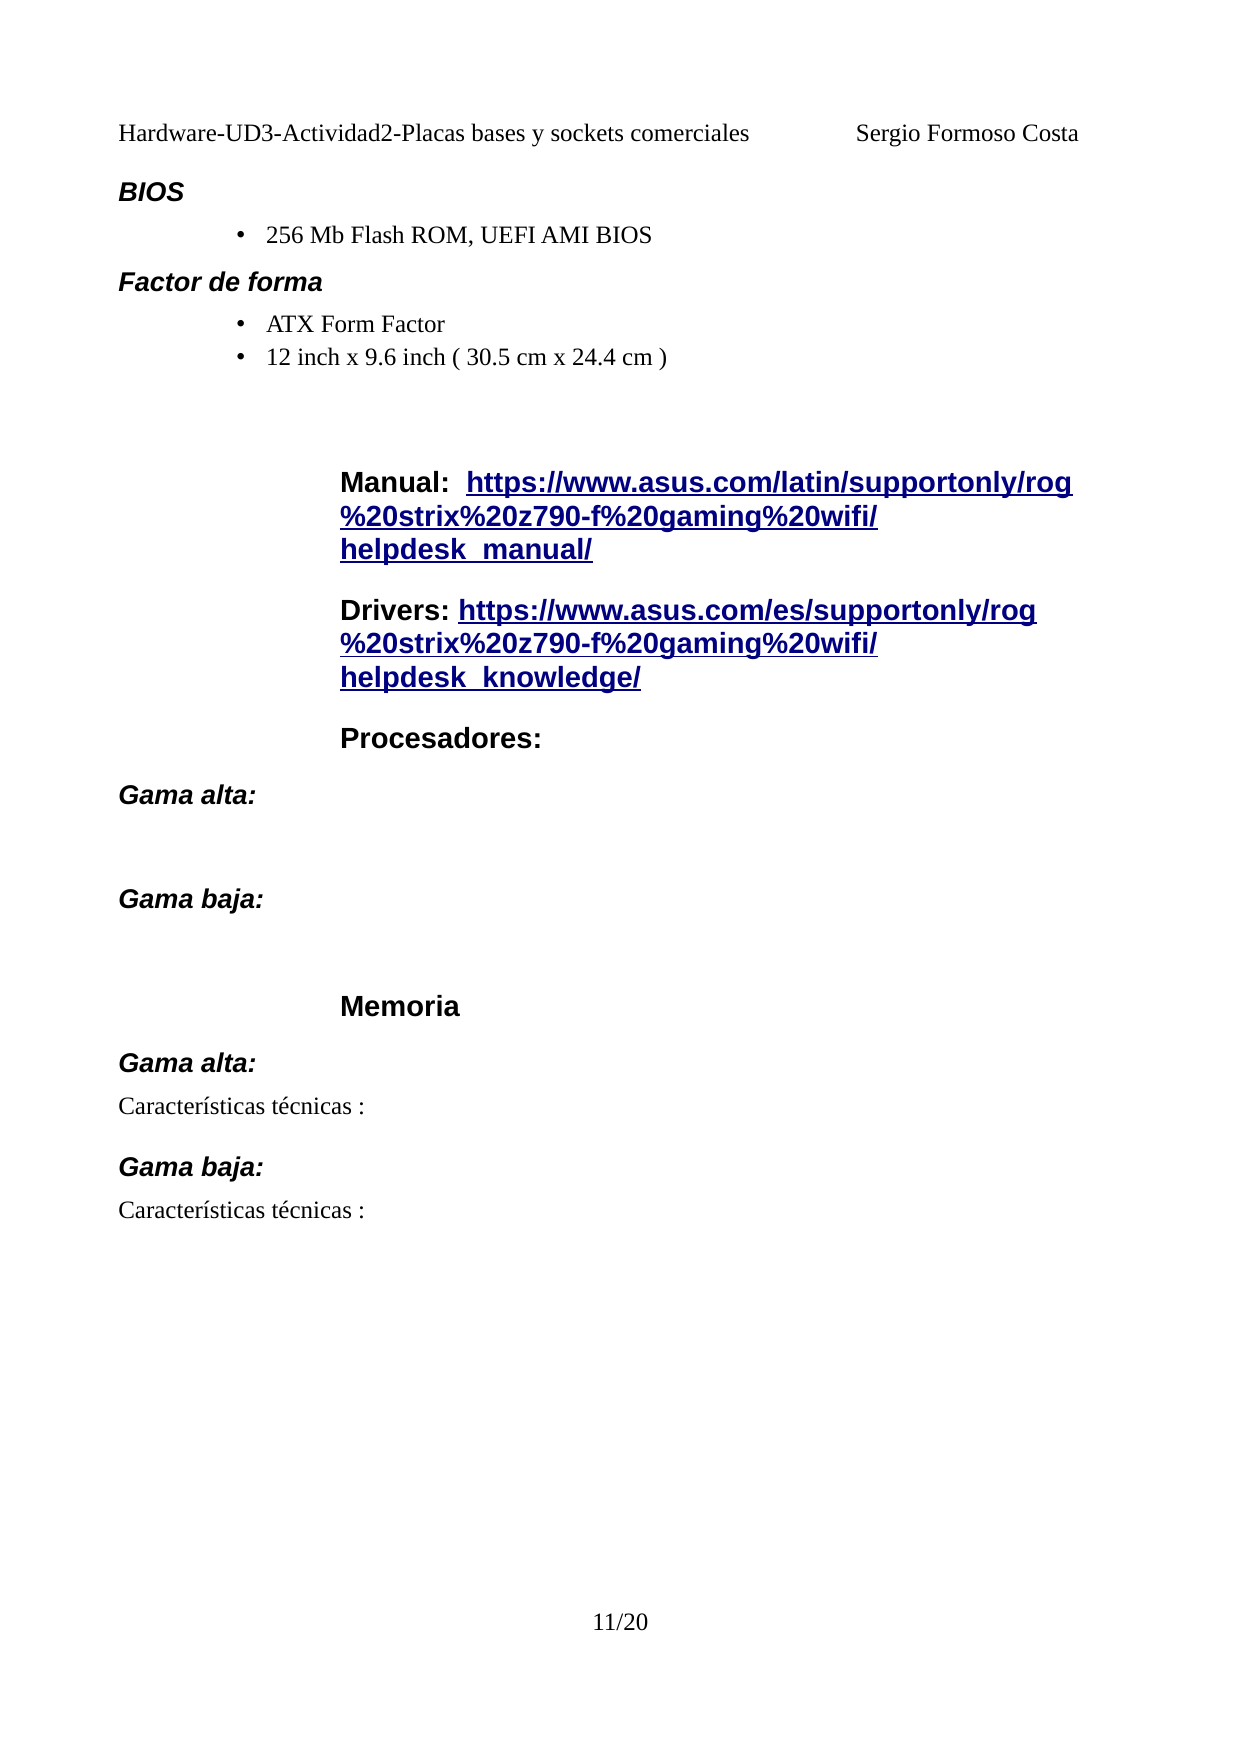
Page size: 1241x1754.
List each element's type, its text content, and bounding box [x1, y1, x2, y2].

list 12 inch x 9.6 inch ( 30.5 cm x 24.4 cm ) [236, 342, 1122, 371]
subtitle Procesadores: [310, 721, 1122, 754]
subtitle Gama baja: [118, 883, 1122, 914]
text Características técnicas : [118, 1091, 1122, 1120]
subtitle Factor de forma [118, 266, 1122, 297]
subtitle Manual: https://www.asus.com/latin/supportonly/rog%20strix%20z790-f%20gaming%20wifi/helpdesk_manual/ [310, 465, 1122, 566]
subtitle BIOS [118, 176, 1122, 208]
list 256 Mb Flash ROM, UEFI AMI BIOS [236, 220, 1122, 249]
subtitle Gama baja: [118, 1151, 1122, 1183]
list ATX Form Factor [236, 309, 1122, 338]
subtitle Gama alta: [118, 1047, 1122, 1079]
subtitle Gama alta: [118, 779, 1122, 810]
subtitle Drivers: https://www.asus.com/es/supportonly/rog%20strix%20z790-f%20gaming%20wifi/helpdesk_knowledge/ [310, 593, 1122, 693]
subtitle Memoria [310, 989, 1122, 1022]
text Características técnicas : [118, 1195, 1122, 1224]
